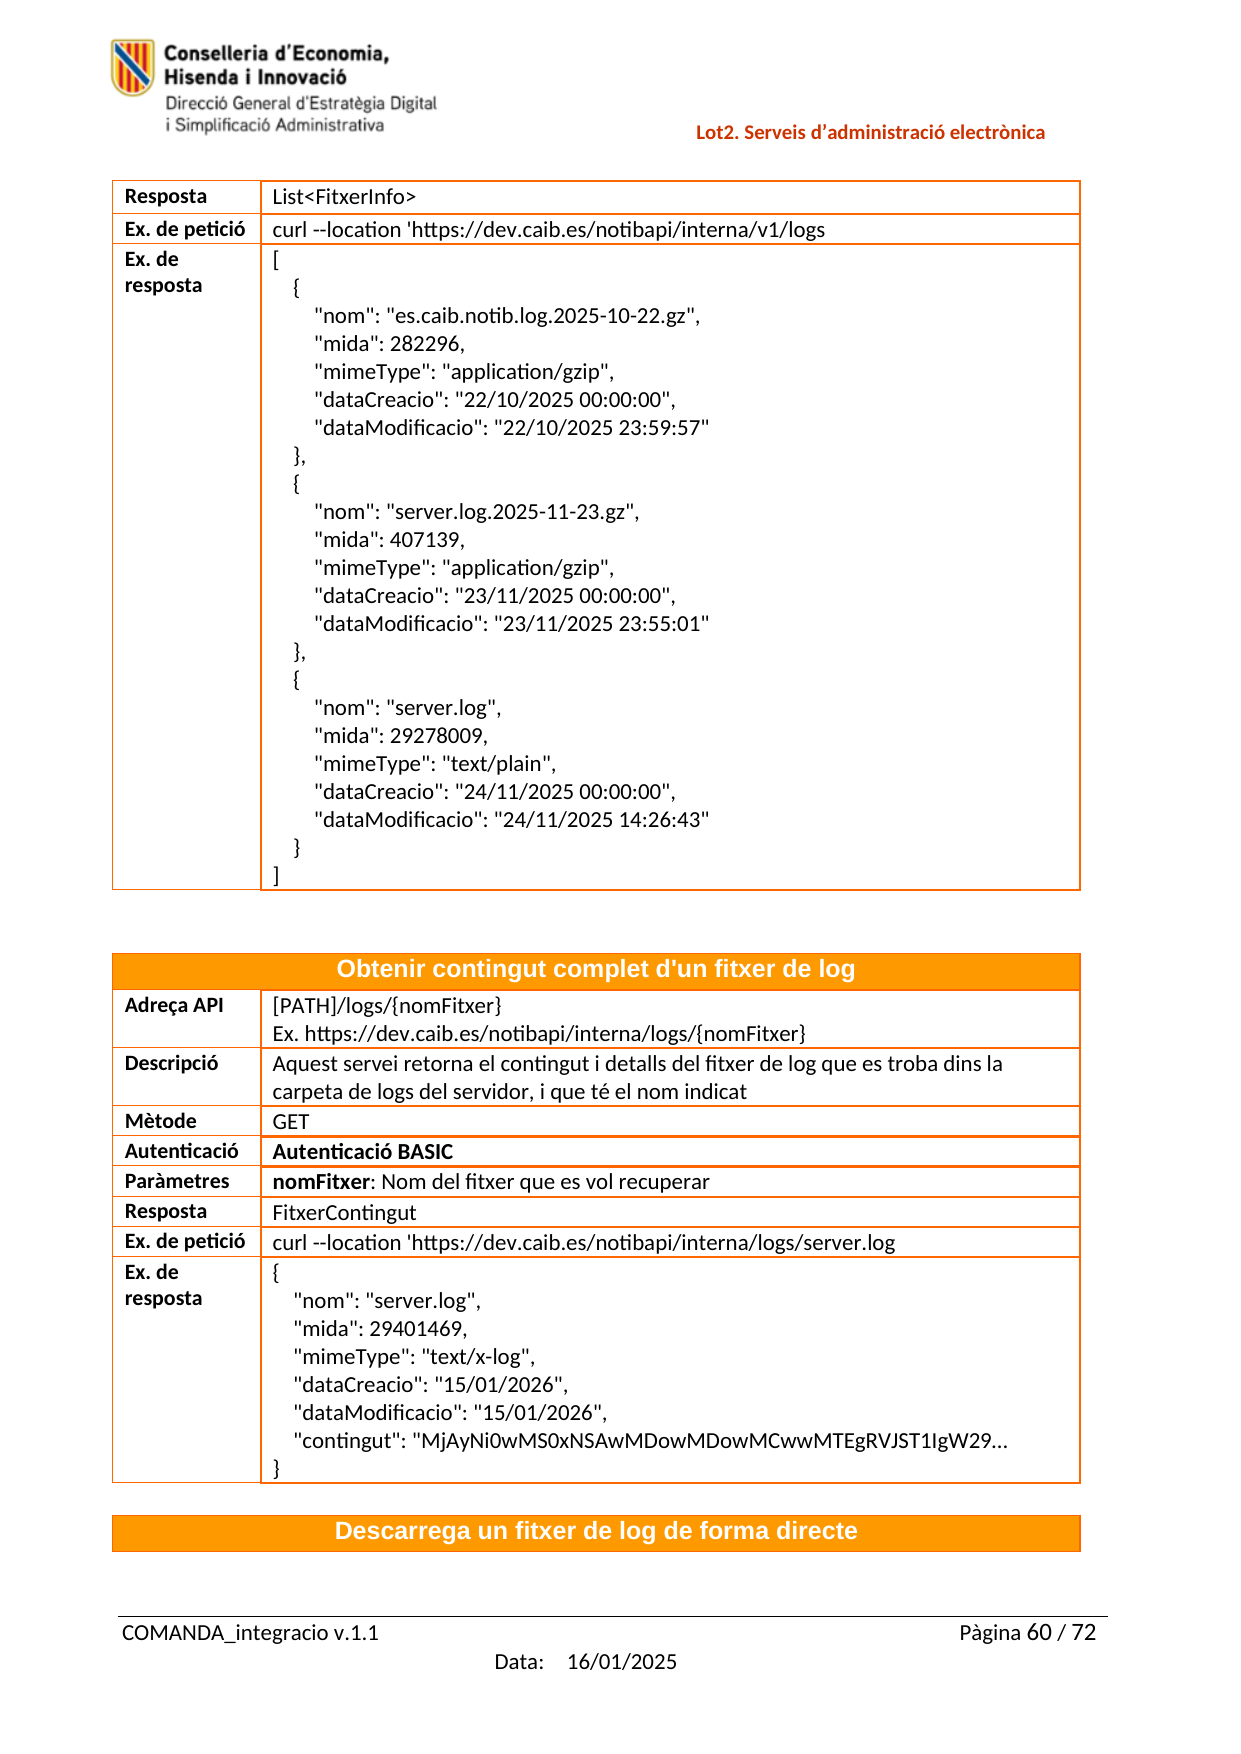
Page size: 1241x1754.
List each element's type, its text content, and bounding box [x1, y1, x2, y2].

table_cell Ex. de resposta [113, 244, 260, 889]
table_cell Resposta [113, 1197, 260, 1226]
table_header Obtenir contingut complet d'un fitxer de log [113, 954, 1079, 989]
table_cell { "nom": "server.log", "mida": 29401469, "mimeType": "text/x-log", "dataCreacio": "15/01/2026", "dataModificacio": "15/01/2026", "contingut": "MjAyNi0wMS0xNSAwMDowMDowMCwwMTEgRVJST1IgW29… } [262, 1258, 1079, 1482]
table_cell Ex. de resposta [113, 1257, 260, 1482]
table_cell curl --location 'https://dev.caib.es/notibapi/interna/logs/server.log [262, 1228, 1079, 1256]
table_header Descarrega un fitxer de log de forma directe [113, 1516, 1079, 1551]
table_cell Ex. de petició [113, 214, 260, 243]
table_cell Autenticació [113, 1136, 260, 1165]
table_cell nomFitxer: Nom del fitxer que es vol recuperar [262, 1168, 1079, 1196]
table_cell Autenticació BASIC [262, 1138, 1079, 1165]
table_cell curl --location 'https://dev.caib.es/notibapi/interna/v1/logs [262, 215, 1079, 243]
table_cell Paràmetres [113, 1166, 260, 1196]
table_cell GET [262, 1107, 1079, 1135]
table_cell List<FitxerInfo> [262, 182, 1079, 213]
table_cell Mètode [113, 1106, 260, 1135]
picture [100, 26, 467, 156]
table_cell FitxerContingut [262, 1198, 1079, 1226]
table_cell Resposta [113, 181, 260, 213]
table_cell Descripció [113, 1048, 260, 1105]
table_cell Ex. de petició [113, 1227, 260, 1256]
table_cell Adreça API [113, 990, 260, 1047]
table_cell Aquest servei retorna el contingut i detalls del fitxer de log que es troba dins la carpeta de logs del servidor, i que té el nom indicat [262, 1049, 1079, 1105]
table_cell [ { "nom": "es.caib.notib.log.2025-10-22.gz", "mida": 282296, "mimeType": "application/gzip", "dataCreacio": "22/10/2025 00:00:00", "dataModificacio": "22/10/2025 23:59:57" }, { "nom": "server.log.2025-11-23.gz", "mida": 407139, "mimeType": "application/gzip", "dataCreacio": "23/11/2025 00:00:00", "dataModificacio": "23/11/2025 23:55:01" }, { "nom": "server.log", "mida": 29278009, "mimeType": "text/plain", "dataCreacio": "24/11/2025 00:00:00", "dataModificacio": "24/11/2025 14:26:43" } ] [262, 245, 1079, 889]
table_cell [PATH]/logs/{nomFitxer} Ex. https://dev.caib.es/notibapi/interna/logs/{nomFitxer} [262, 991, 1079, 1047]
